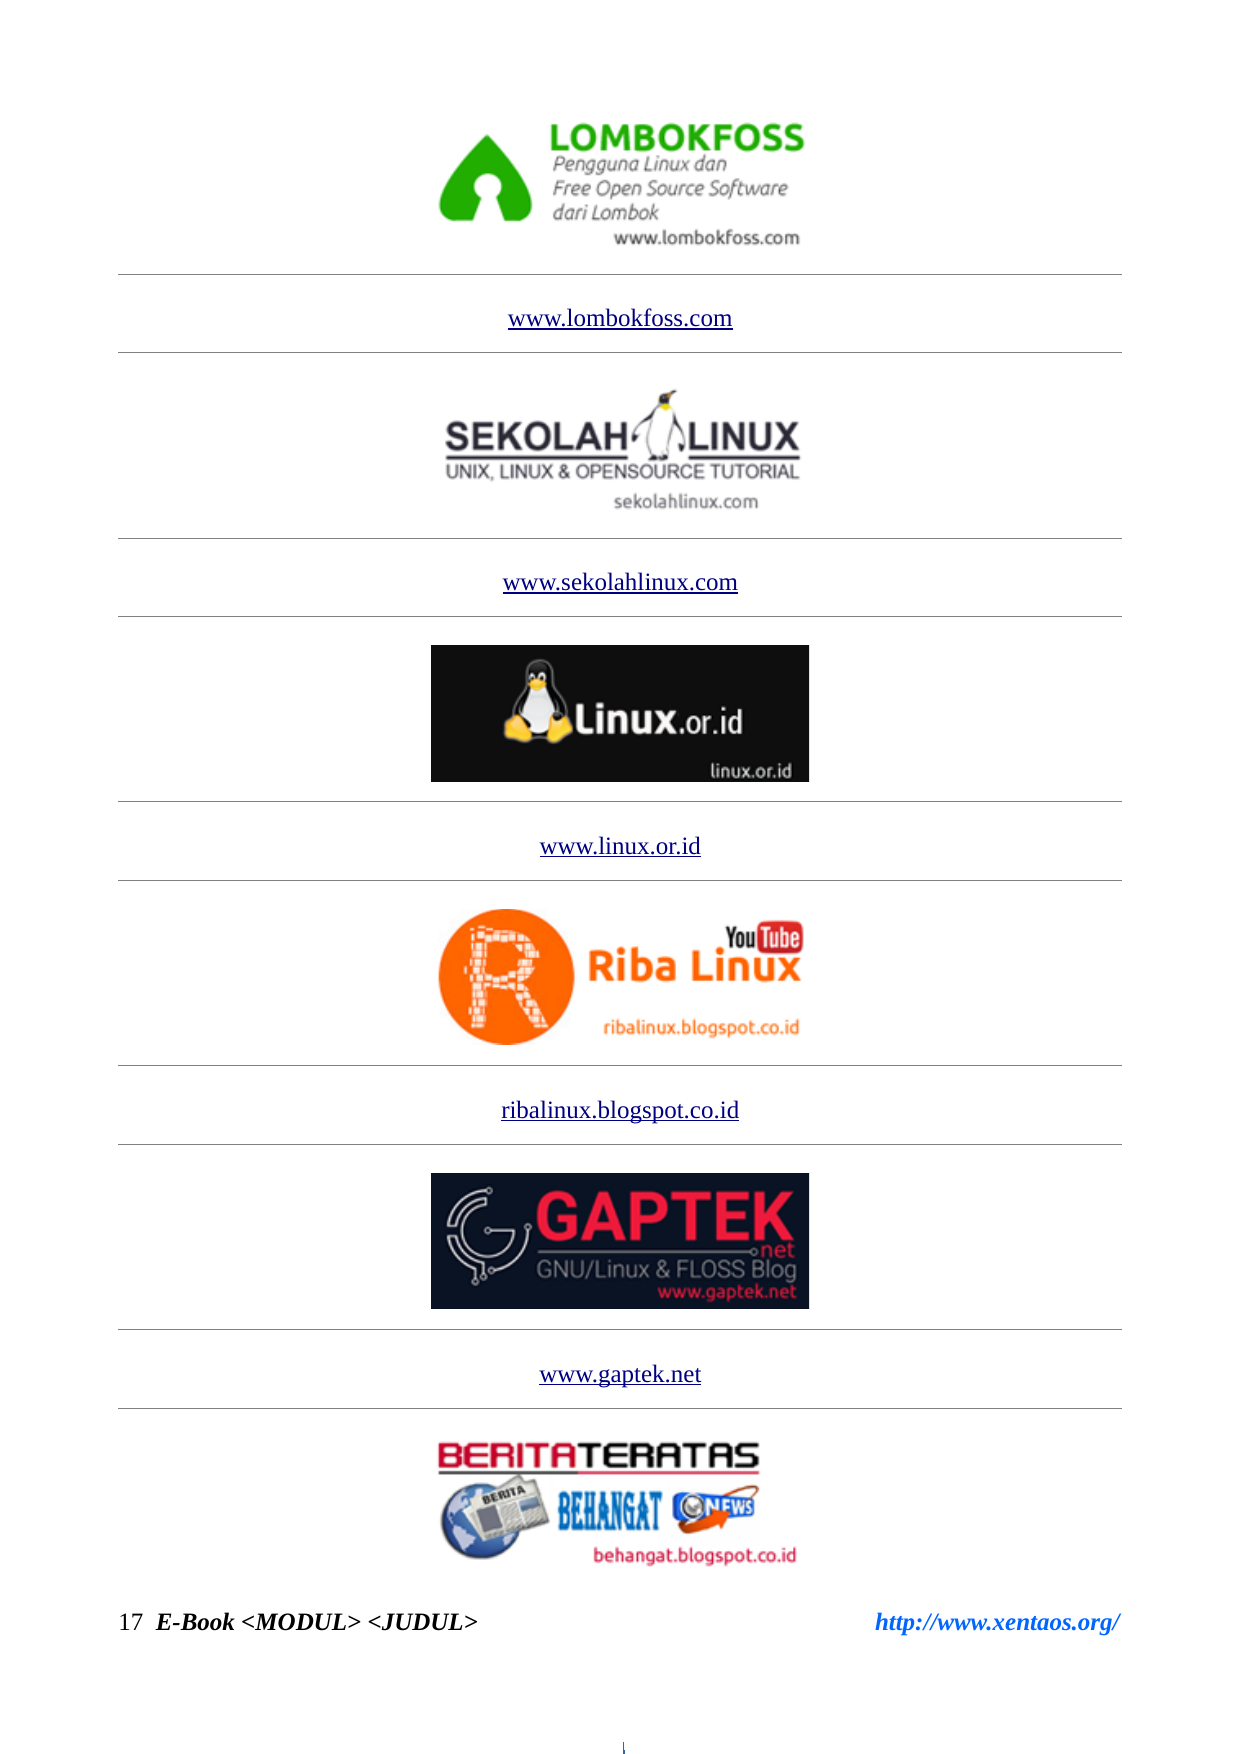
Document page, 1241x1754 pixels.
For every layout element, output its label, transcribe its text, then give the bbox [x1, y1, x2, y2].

text www.lombokfoss.com [118, 303, 1122, 332]
text www.linux.or.id [118, 831, 1122, 860]
picture [431, 909, 810, 1045]
picture [431, 118, 810, 254]
picture [431, 1173, 810, 1309]
text www.sekolahlinux.com [118, 567, 1122, 596]
picture [431, 1437, 810, 1573]
text ribalinux.blogspot.co.id [118, 1095, 1122, 1124]
picture [431, 645, 810, 782]
picture [431, 382, 810, 518]
text www.gaptek.net [118, 1359, 1122, 1387]
